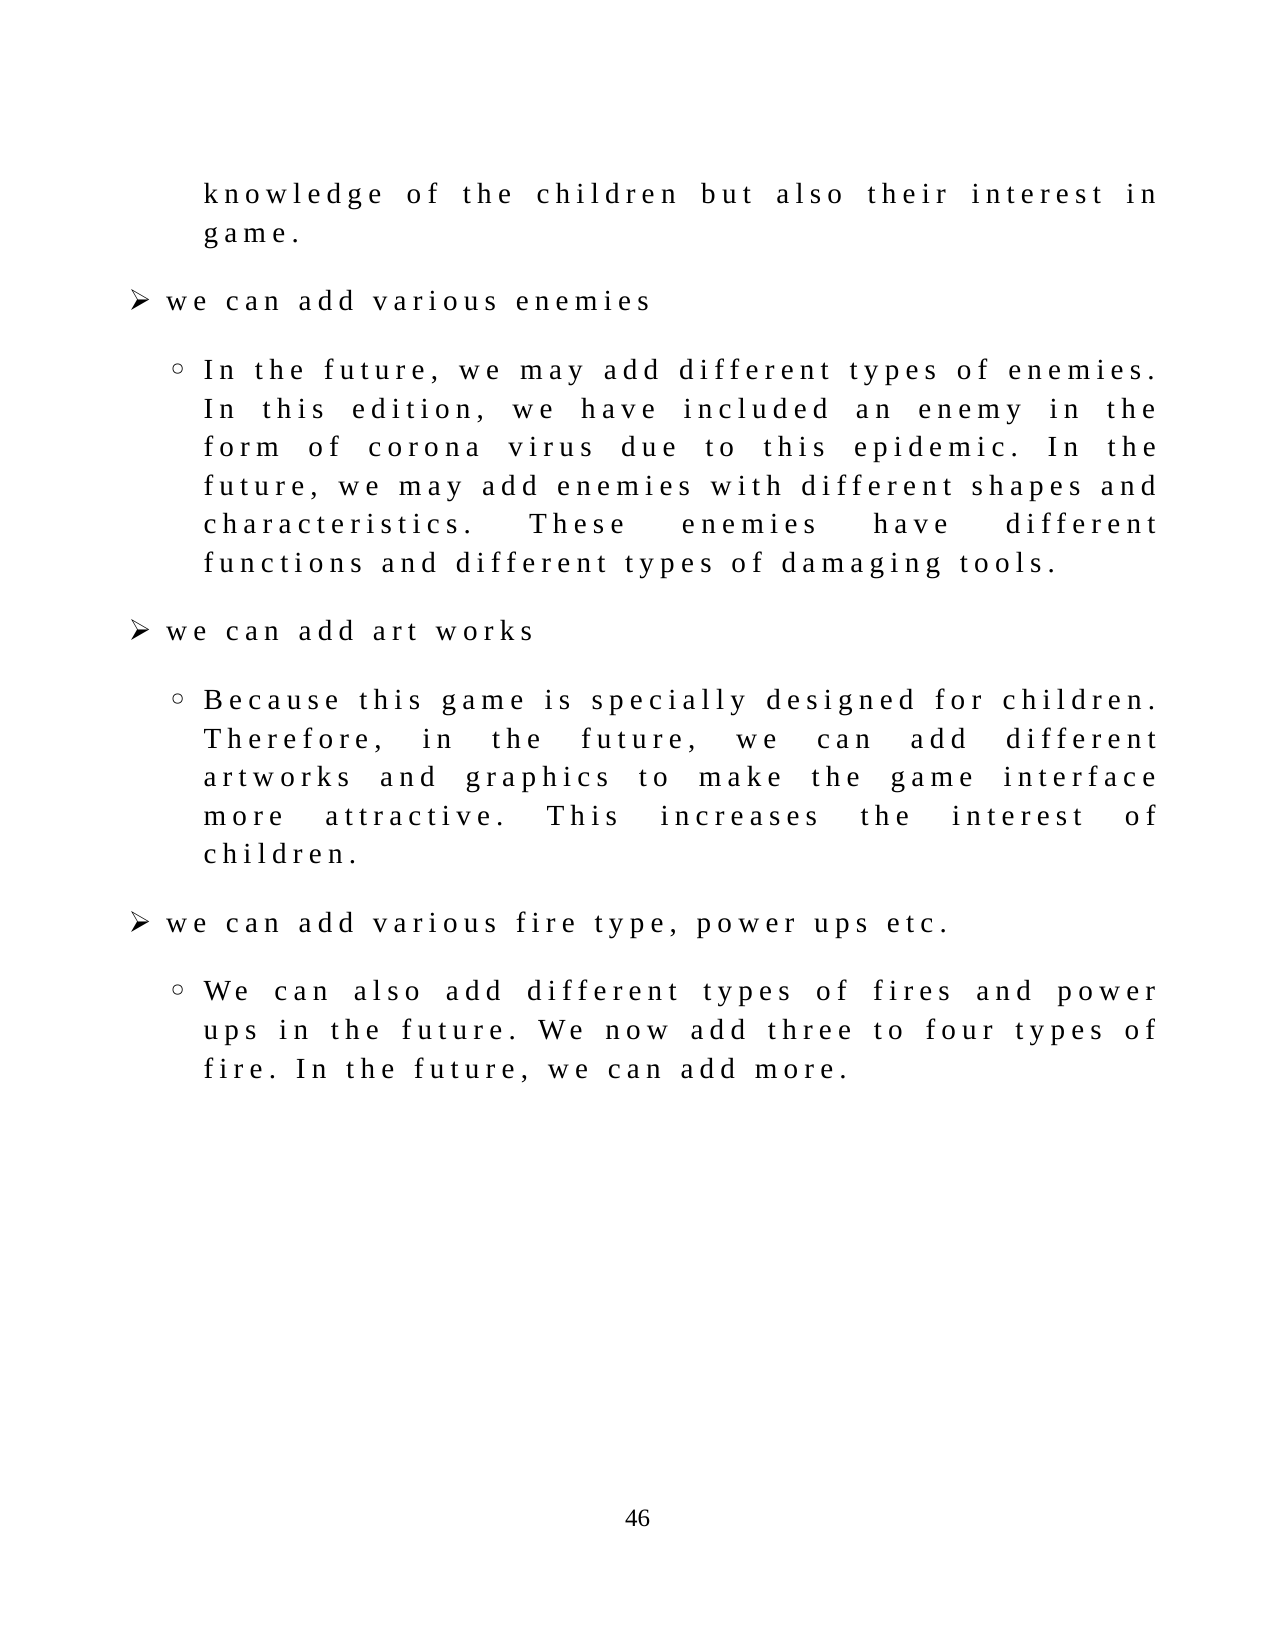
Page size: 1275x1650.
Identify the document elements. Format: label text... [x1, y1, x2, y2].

list we can add various enemies [128, 283, 1157, 317]
list we can add art works [128, 613, 1157, 647]
list knowledge of the children but also their interest in game. [166, 176, 1157, 248]
list In the future, we may add different types of enemies. In this edition, we have included an enemy in the form of corona virus due to this epidemic. In the future, we may add enemies with different shapes and characteristics. These enemies have different functions and different types of damaging tools. [166, 352, 1157, 578]
list we can add various fire type, power ups etc. [128, 905, 1157, 938]
list We can also add different types of fires and power ups in the future. We now add three to four types of fire. In the future, we can add more. [166, 973, 1157, 1084]
list Because this game is specially designed for children. Therefore, in the future, we can add different artworks and graphics to make the game interface more attractive. This increases the interest of children. [166, 682, 1157, 870]
